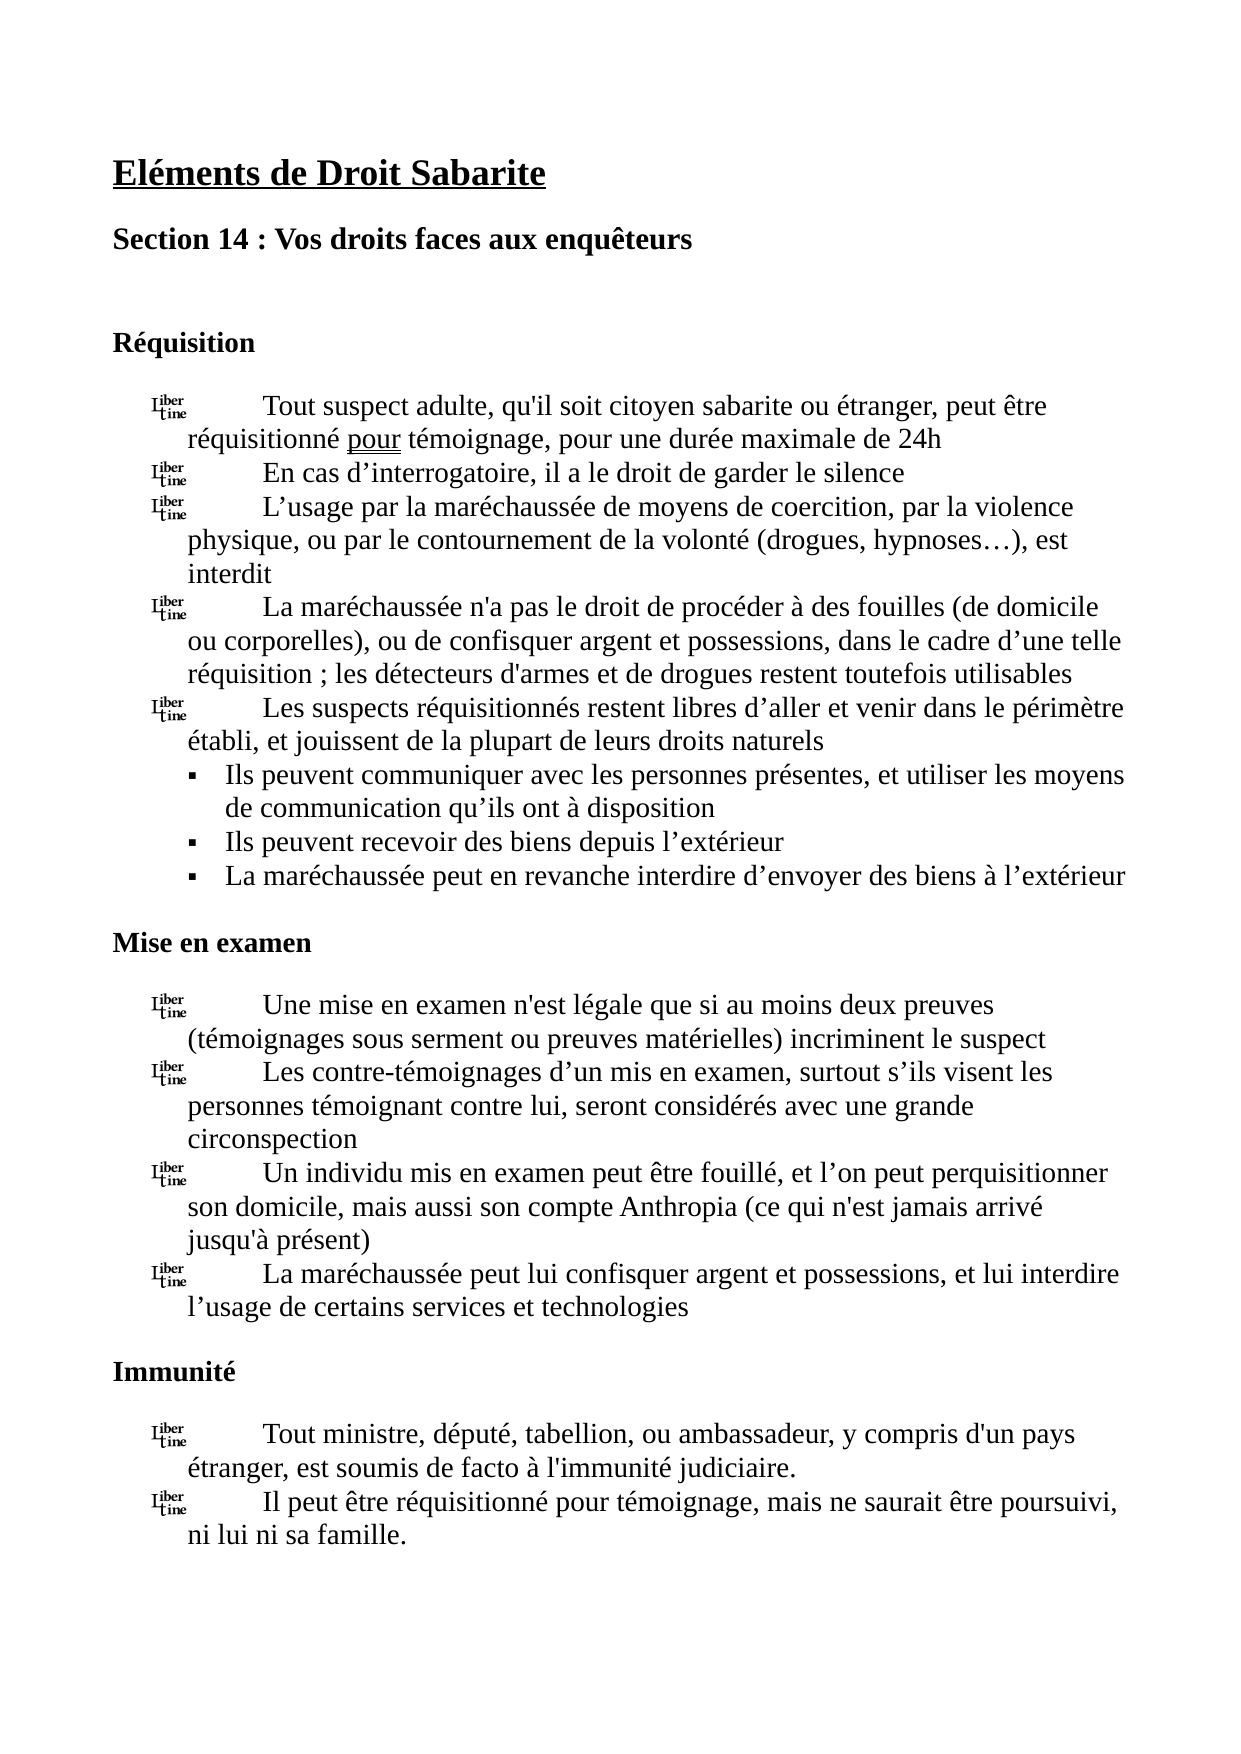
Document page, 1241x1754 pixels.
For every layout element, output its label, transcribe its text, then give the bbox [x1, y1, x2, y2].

text Réquisition [112, 325, 1128, 359]
list Un individu mis en examen peut être fouillé, et l’on peut perquisitionner son domicile, mais aussi son compte Anthropia (ce qui n'est jamais arrivé jusqu'à présent) [150, 1155, 1128, 1256]
list Les contre-témoignages d’un mis en examen, surtout s’ils visent les personnes témoignant contre lui, seront considérés avec une grande circonspection [150, 1054, 1128, 1155]
text Mise en examen [112, 925, 1128, 958]
text Eléments de Droit Sabarite [112, 150, 1128, 193]
list La maréchaussée peut lui confisquer argent et possessions, et lui interdire l’usage de certains services et technologies [150, 1256, 1128, 1323]
list Tout suspect adulte, qu'il soit citoyen sabarite ou étranger, peut être réquisitionné pour témoignage, pour une durée maximale de 24h [150, 388, 1128, 455]
list Il peut être réquisitionné pour témoignage, mais ne saurait être poursuivi, ni lui ni sa famille. [150, 1484, 1128, 1551]
list La maréchaussée peut en revanche interdire d’envoyer des biens à l’extérieur [187, 858, 1128, 891]
list L’usage par la maréchaussée de moyens de coercition, par la violence physique, ou par le contournement de la volonté (drogues, hypnoses…), est interdit [150, 489, 1128, 589]
list Les suspects réquisitionnés restent libres d’aller et venir dans le périmètre établi, et jouissent de la plupart de leurs droits naturels [150, 690, 1128, 757]
list Une mise en examen n'est légale que si au moins deux preuves (témoignages sous serment ou preuves matérielles) incriminent le suspect [150, 987, 1128, 1054]
text Section 14 : Vos droits faces aux enquêteurs [112, 220, 1128, 256]
list La maréchaussée n'a pas le droit de procéder à des fouilles (de domicile ou corporelles), ou de confisquer argent et possessions, dans le cadre d’une telle réquisition ; les détecteurs d'armes et de drogues restent toutefois utilisables [150, 589, 1128, 690]
text Immunité [112, 1354, 1128, 1387]
list Ils peuvent communiquer avec les personnes présentes, et utiliser les moyens de communication qu’ils ont à disposition [187, 757, 1128, 824]
list Ils peuvent recevoir des biens depuis l’extérieur [187, 824, 1128, 858]
list En cas d’interrogatoire, il a le droit de garder le silence [150, 455, 1128, 489]
list Tout ministre, député, tabellion, ou ambassadeur, y compris d'un pays étranger, est soumis de facto à l'immunité judiciaire. [150, 1417, 1128, 1484]
